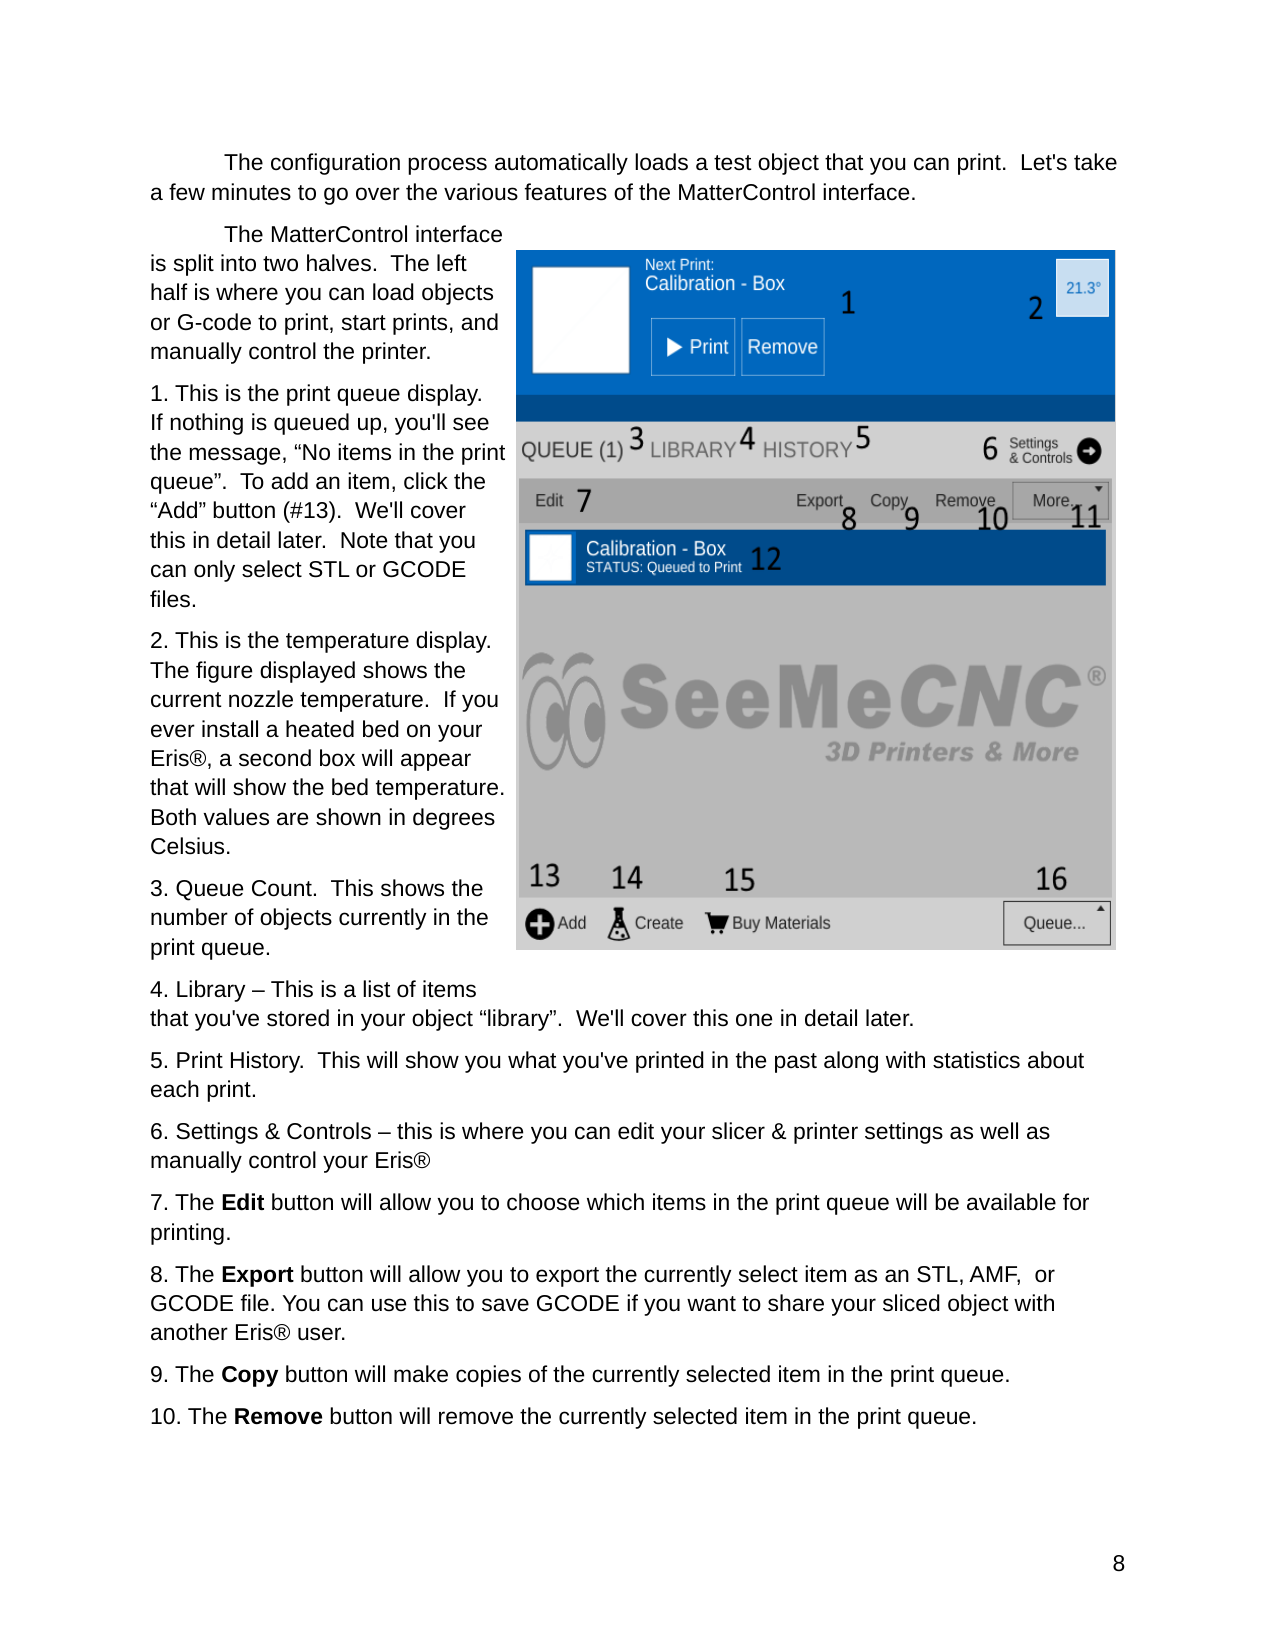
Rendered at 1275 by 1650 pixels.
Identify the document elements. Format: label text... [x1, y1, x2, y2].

text 7. The Edit button will allow you to choose which items in the print queue will be available for printing. [150, 1190, 1125, 1245]
text 4. Library – This is a list of items that you've stored in your object “library”. We'll cover this one in detail later. [150, 976, 1125, 1031]
text 9. The Copy button will make copies of the currently selected item in the print queue. [150, 1362, 1125, 1387]
text 5. Print History. This will show you what you've printed in the past along with statistics about each print. [150, 1047, 1125, 1102]
text The MatterControl interface is split into two halves. The left half is where you can load objects or G-code to print, start prints, and manually control the printer. [150, 221, 1127, 983]
text 1. This is the print queue display. If nothing is queued up, you'll see the message, “No items in the print queue”. To add an item, click the “Add” button (#13). We'll cover this in detail later. Note that you can only select STL or GCODE files. [150, 381, 505, 612]
text The configuration process automatically loads a test object that you can print. Let's take a few minutes to go over the various features of the MatterControl interface. [150, 150, 1125, 205]
text 8. The Export button will allow you to export the currently select item as an STL, AMF, or GCODE file. You can use this to save GCODE if you want to share your sliced object with another Eris® user. [150, 1261, 1125, 1346]
picture [516, 250, 1116, 950]
text 3. Queue Count. This shows the number of objects currently in the print queue. [150, 876, 505, 960]
text 6. Settings & Controls – this is where you can edit your slicer & printer settings as well as manually control your Eris® [150, 1119, 1125, 1174]
text 2. This is the temperature display. The figure displayed shows the current nozzle temperature. If you ever install a heated bed on your Eris®, a second box will appear that will show the bed temperature. Both values are shown in degrees Celsius. [150, 628, 505, 859]
text 10. The Remove button will remove the currently selected item in the print queue. [150, 1404, 1125, 1429]
